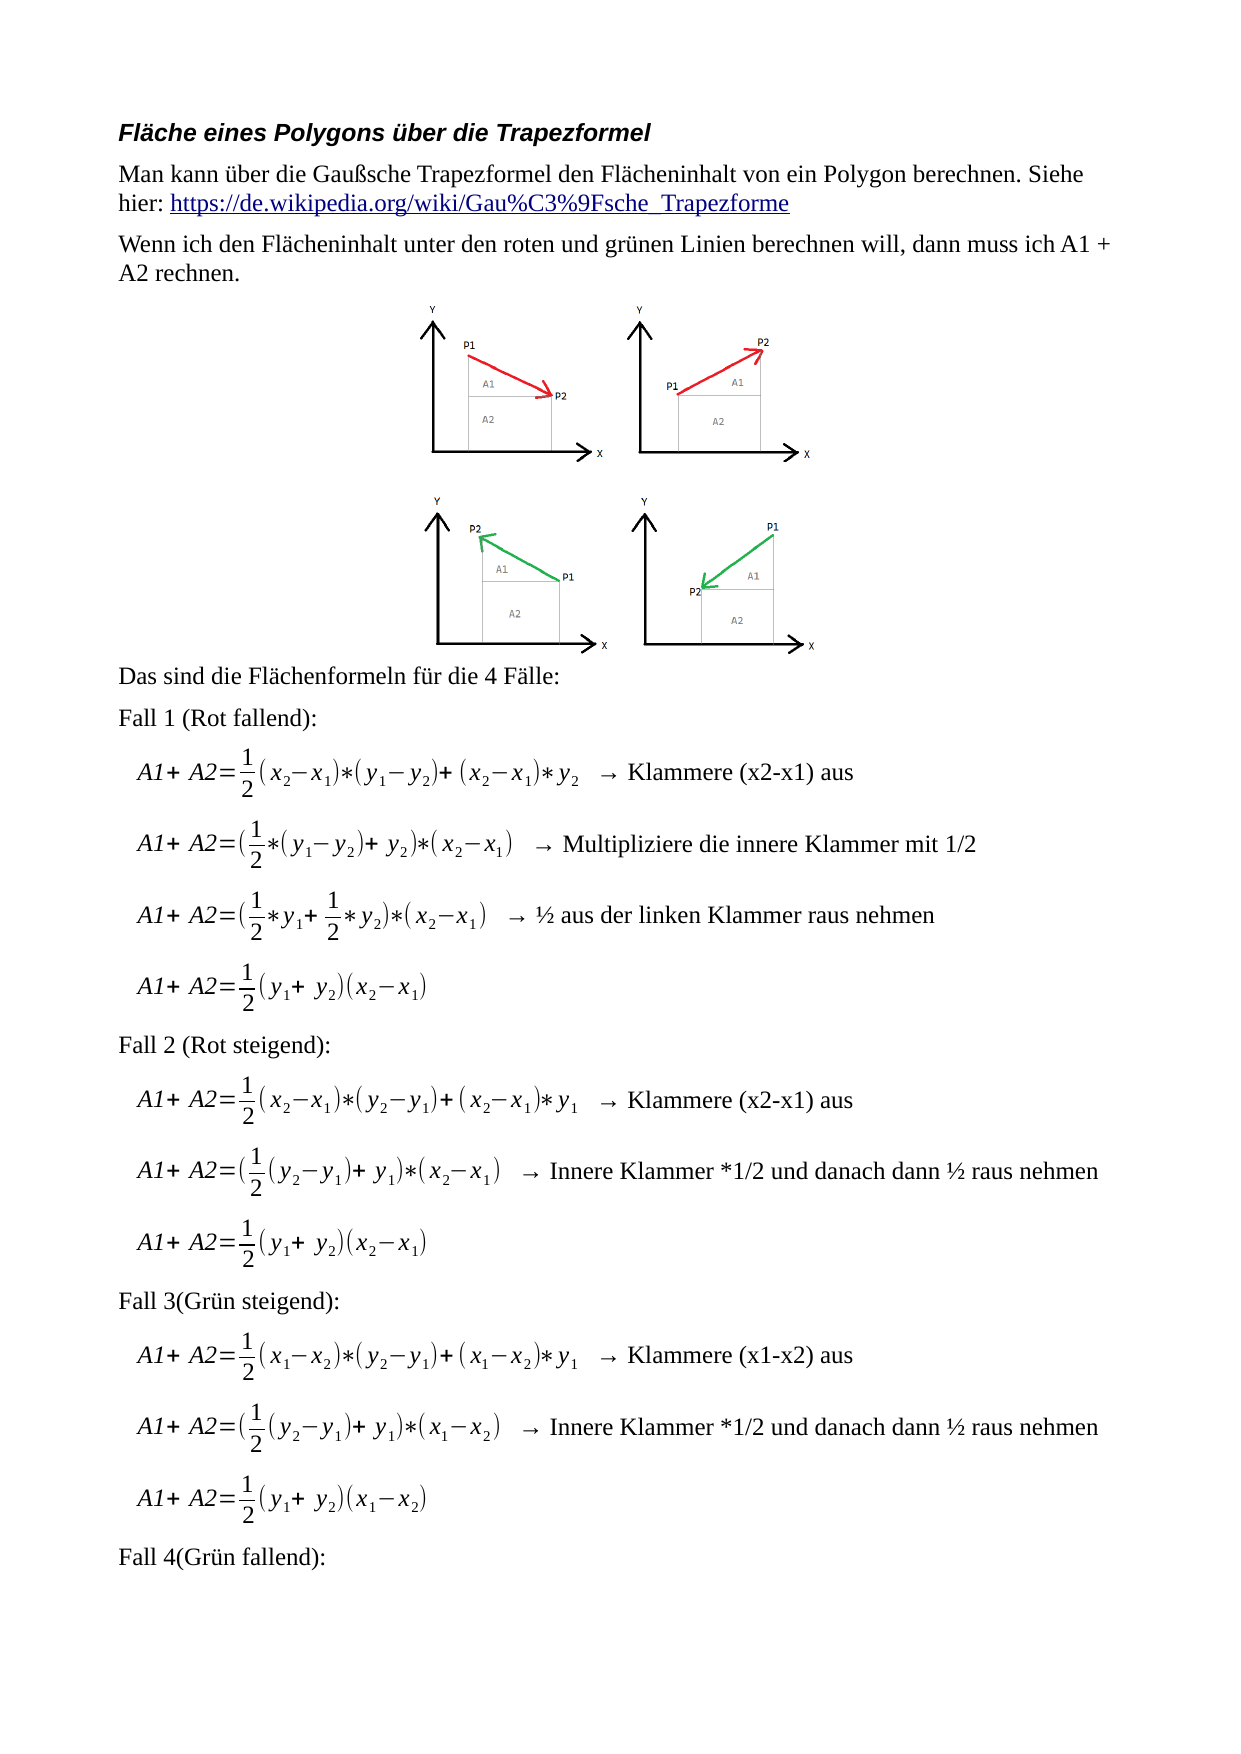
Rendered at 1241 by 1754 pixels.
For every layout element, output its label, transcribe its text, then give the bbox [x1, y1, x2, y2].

text Fall 3(Grün steigend): [118, 1286, 1122, 1315]
text Wenn ich den Flächeninhalt unter den roten und grünen Linien berechnen will, dann muss ich A1 + A2 rechnen. [118, 229, 1122, 287]
text → ½ aus der linken Klammer raus nehmen [118, 887, 1122, 946]
text Man kann über die Gaußsche Trapezformel den Flächeninhalt von ein Polygon berechnen. Siehe hier: https://de.wikipedia.org/wiki/Gau%C3%9Fsche_Trapezforme [118, 159, 1122, 217]
text → Klammere (x1-x2) aus [118, 1327, 1122, 1386]
text Fall 2 (Rot steigend): [118, 1030, 1122, 1059]
text Das sind die Flächenformeln für die 4 Fälle: [118, 299, 1122, 690]
text → Innere Klammer *1/2 und danach dann ½ raus nehmen [118, 1399, 1122, 1458]
text → Multipliziere die innere Klammer mit 1/2 [118, 815, 1122, 874]
subtitle Fläche eines Polygons über die Trapezformel [118, 118, 1122, 147]
picture [416, 299, 824, 662]
text → Innere Klammer *1/2 und danach dann ½ raus nehmen [118, 1143, 1122, 1202]
text Fall 1 (Rot fallend): [118, 703, 1122, 731]
text Fall 4(Grün fallend): [118, 1542, 1122, 1571]
text → Klammere (x2-x1) aus [118, 744, 1122, 803]
text → Klammere (x2-x1) aus [118, 1071, 1122, 1130]
